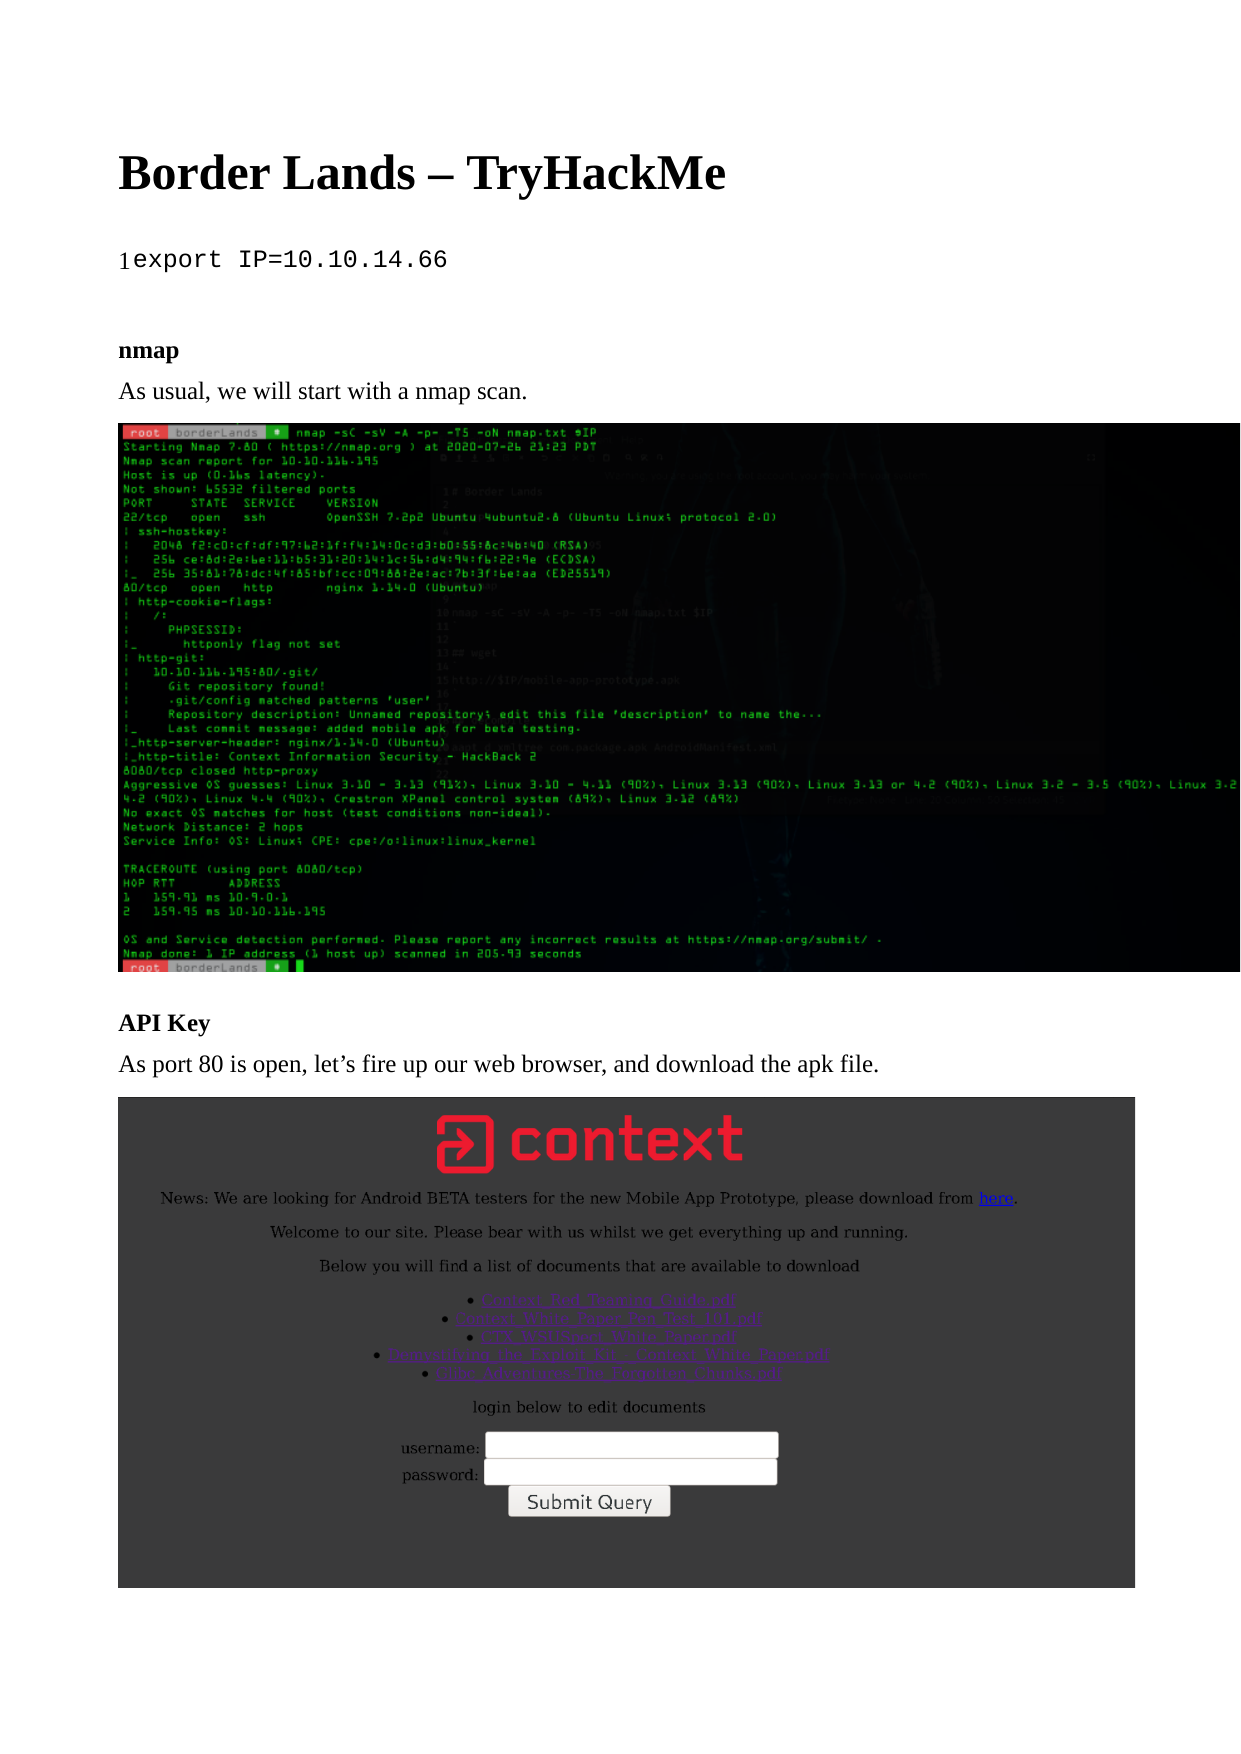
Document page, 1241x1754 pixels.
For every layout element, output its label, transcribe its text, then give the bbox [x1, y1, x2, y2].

picture [118, 1097, 1136, 1588]
subtitle Border Lands – TryHackMe [118, 143, 1122, 201]
picture [118, 423, 1241, 972]
subtitle nmap [118, 335, 1122, 364]
text As port 80 is open, let’s fire up our web browser, and download the apk file. [118, 1049, 1122, 1078]
table_header 1 [118, 246, 133, 275]
table_header export IP=10.10.14.66 [133, 246, 453, 275]
text As usual, we will start with a nmap scan. [118, 376, 1122, 405]
subtitle API Key [118, 1008, 1122, 1037]
